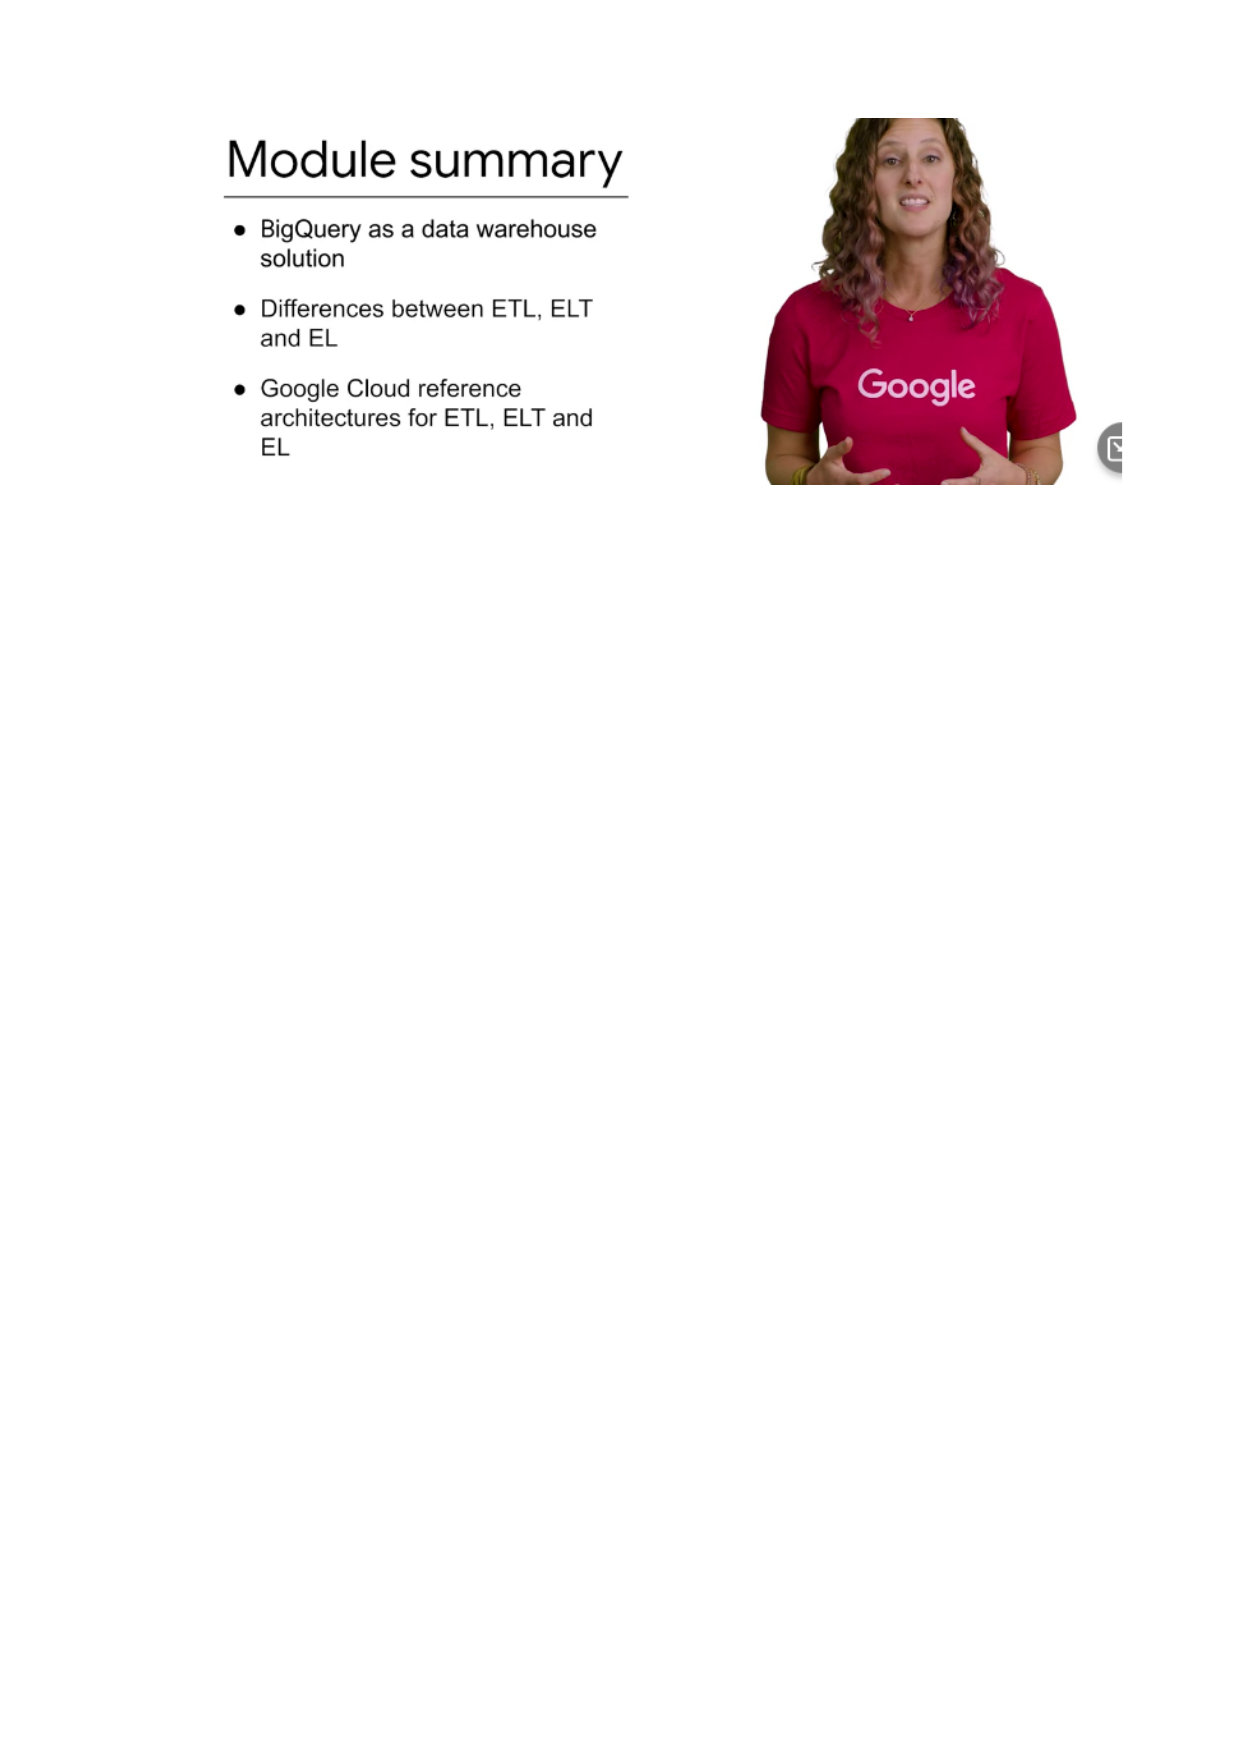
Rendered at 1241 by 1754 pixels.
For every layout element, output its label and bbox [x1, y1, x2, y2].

picture [118, 118, 1123, 485]
